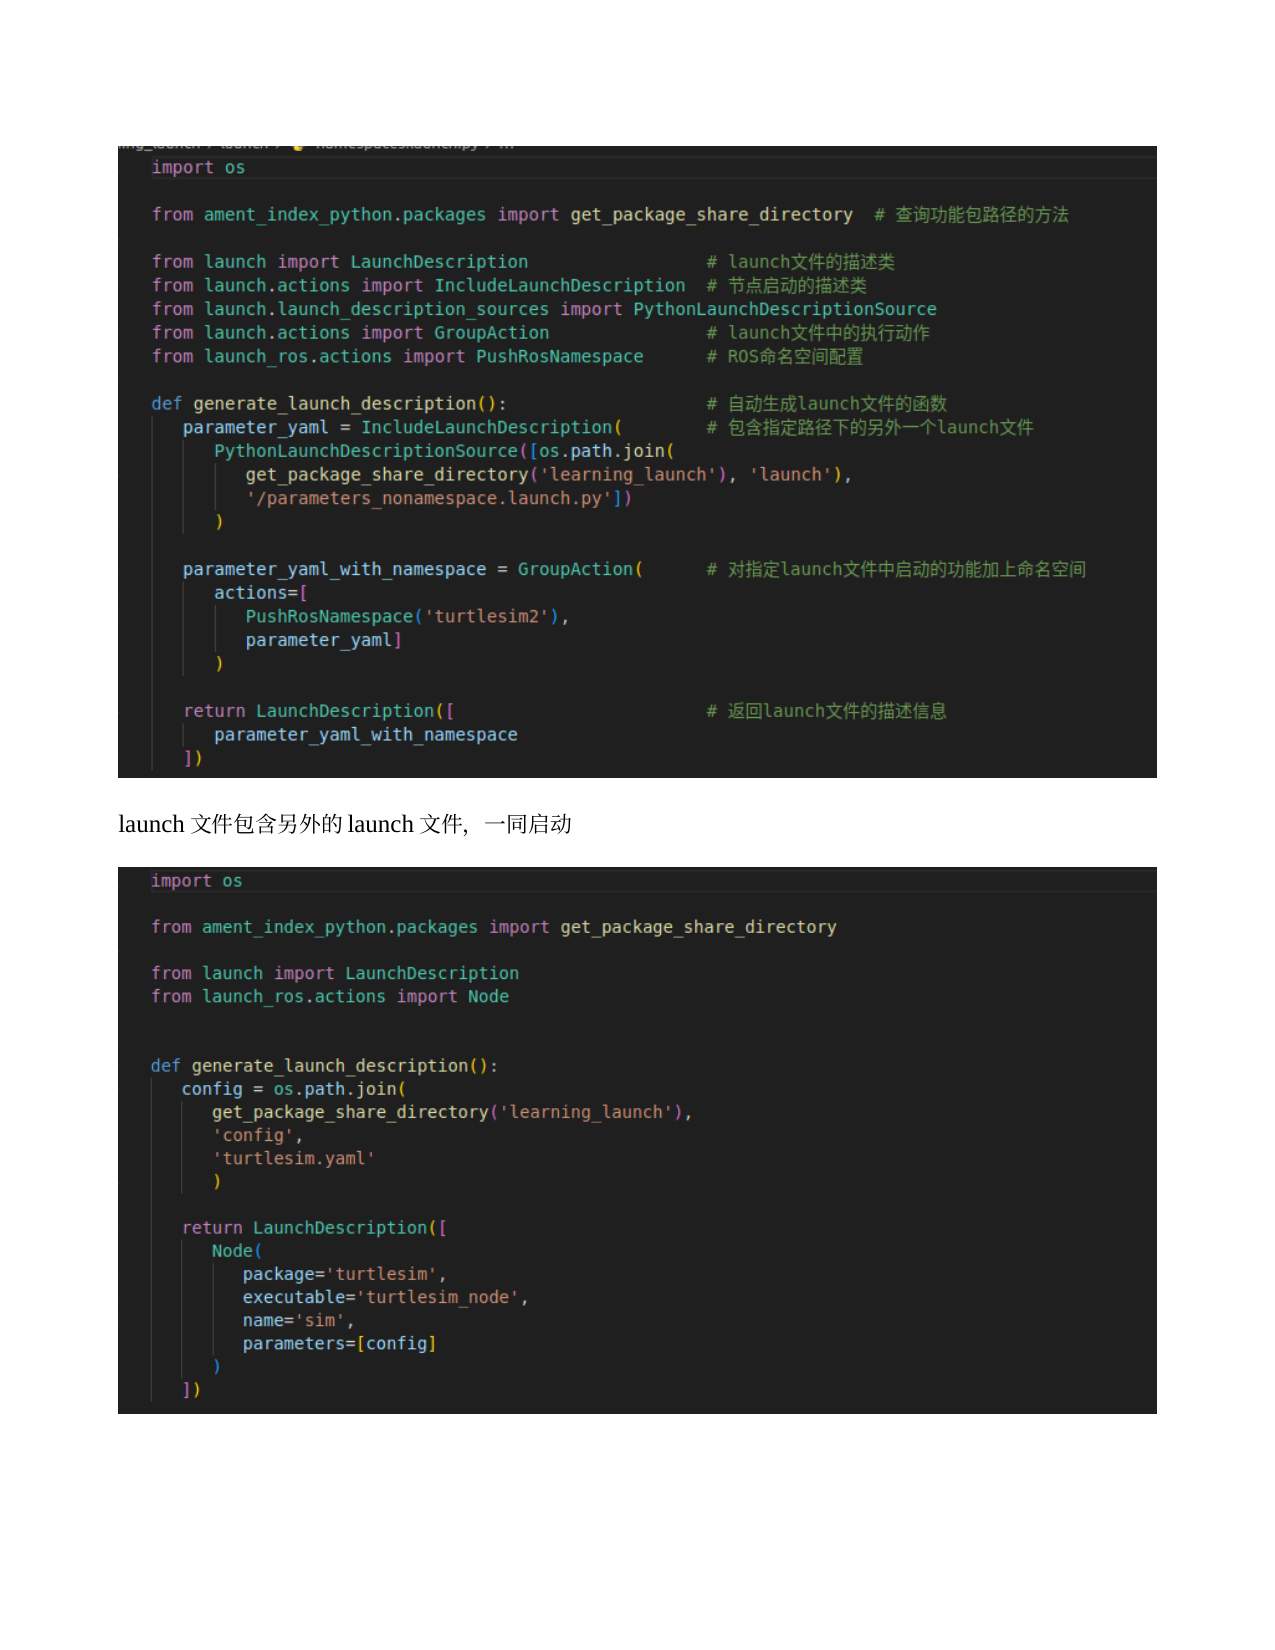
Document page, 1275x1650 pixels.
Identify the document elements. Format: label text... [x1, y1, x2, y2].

text launch文件包含另外的launch文件，一同启动 [118, 807, 1157, 838]
picture [118, 146, 1157, 778]
picture [118, 867, 1157, 1414]
